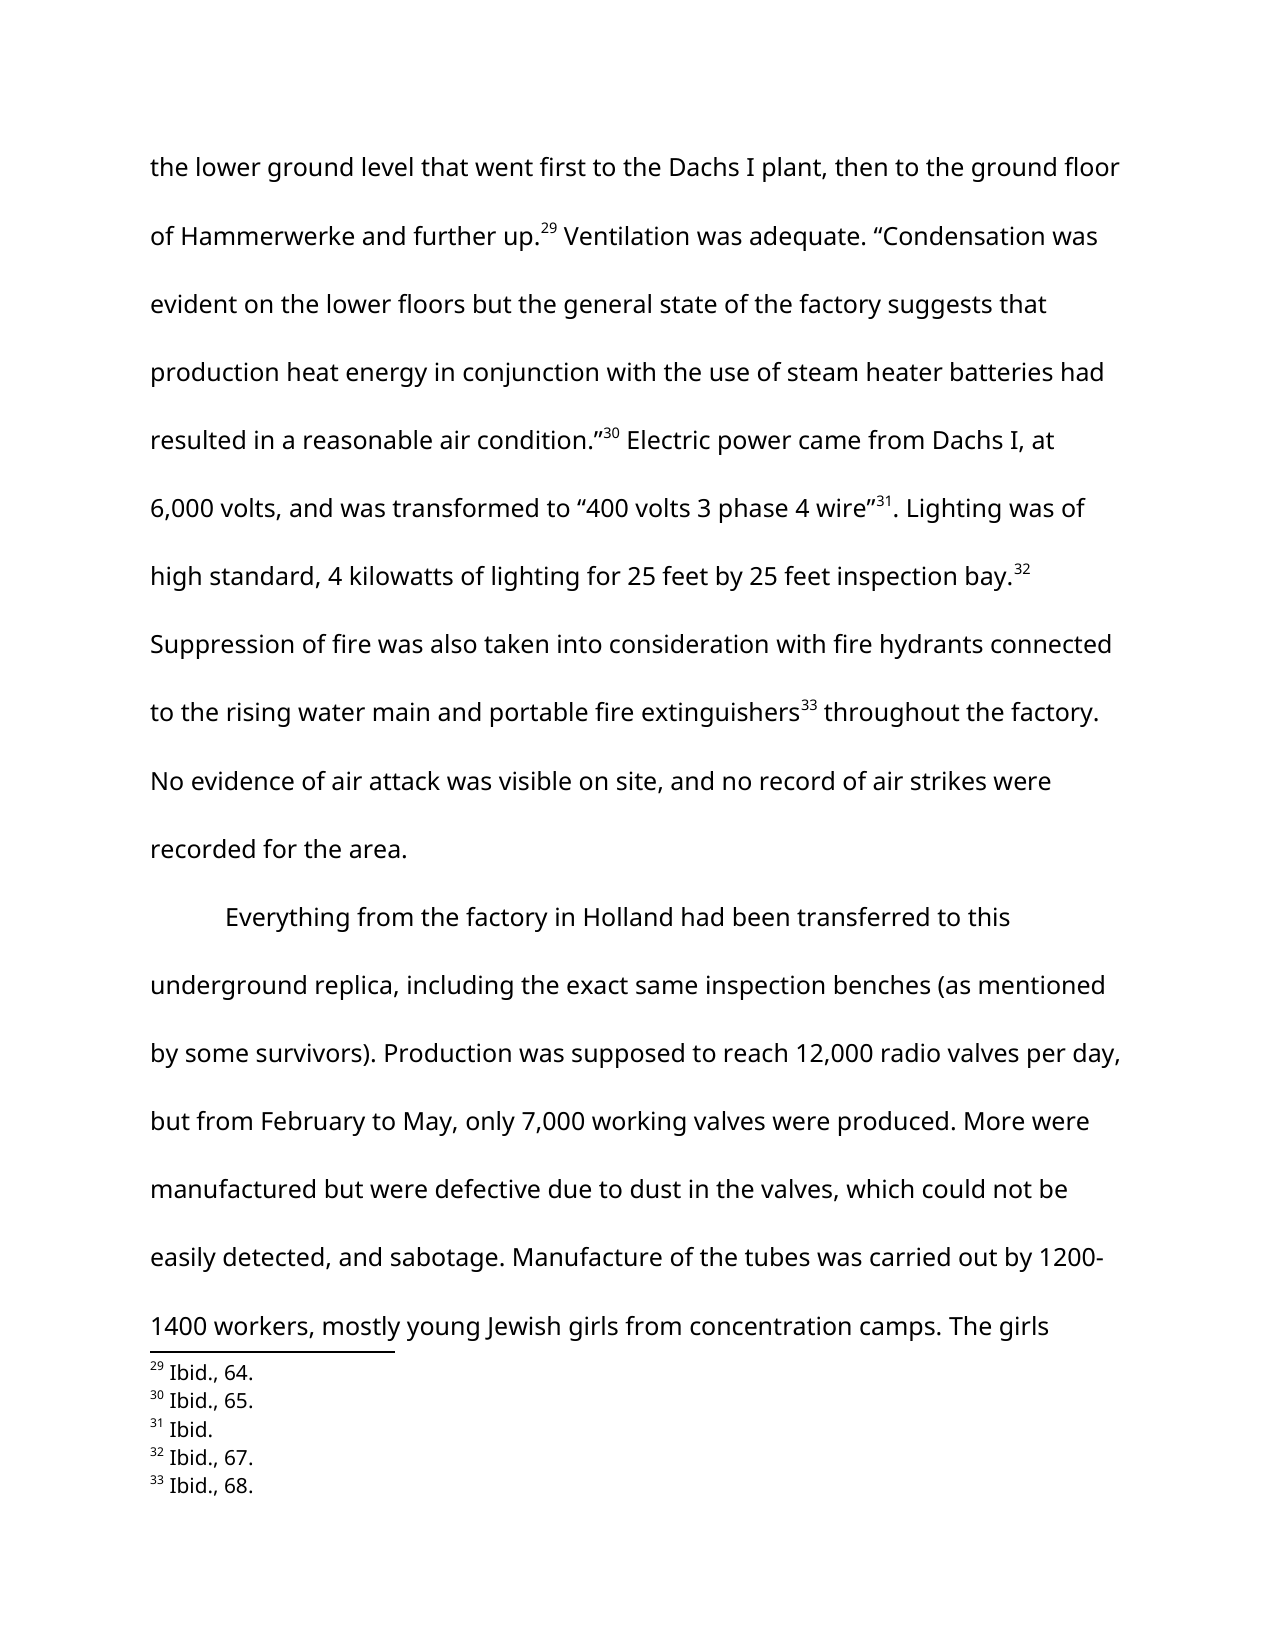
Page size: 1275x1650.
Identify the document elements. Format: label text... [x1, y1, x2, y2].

text Ibid., 65. [150, 1386, 1125, 1415]
text Everything from the factory in Holland had been transferred to this underground replica, including the exact same inspection benches (as mentioned by some survivors). Production was supposed to reach 12,000 radio valves per day, but from February to May, only 7,000 working valves were produced. More were manufactured but were defective due to dust in the valves, which could not be easily detected, and sabotage. Manufacture of the tubes was carried out by 1200-1400 workers, mostly young Jewish girls from concentration camps. The girls [150, 899, 1125, 1342]
text Ibid., 64. [150, 1358, 1125, 1386]
text Ibid., 68. [150, 1472, 1125, 1500]
text Ibid. [150, 1415, 1125, 1443]
text the lower ground level that went first to the Dachs I plant, then to the ground floor of Hammerwerke and further up. Ventilation was adequate. “Condensation was evident on the lower floors but the general state of the factory suggests that production heat energy in conjunction with the use of steam heater batteries had resulted in a reasonable air condition.” Electric power came from Dachs I, at 6,000 volts, and was transformed to “400 volts 3 phase 4 wire”. Lighting was of high standard, 4 kilowatts of lighting for 25 feet by 25 feet inspection bay. Suppression of fire was also taken into consideration with fire hydrants connected to the rising water main and portable fire extinguishers throughout the factory. No evidence of air attack was visible on site, and no record of air strikes were recorded for the area. [150, 150, 1125, 865]
text Ibid., 67. [150, 1443, 1125, 1472]
